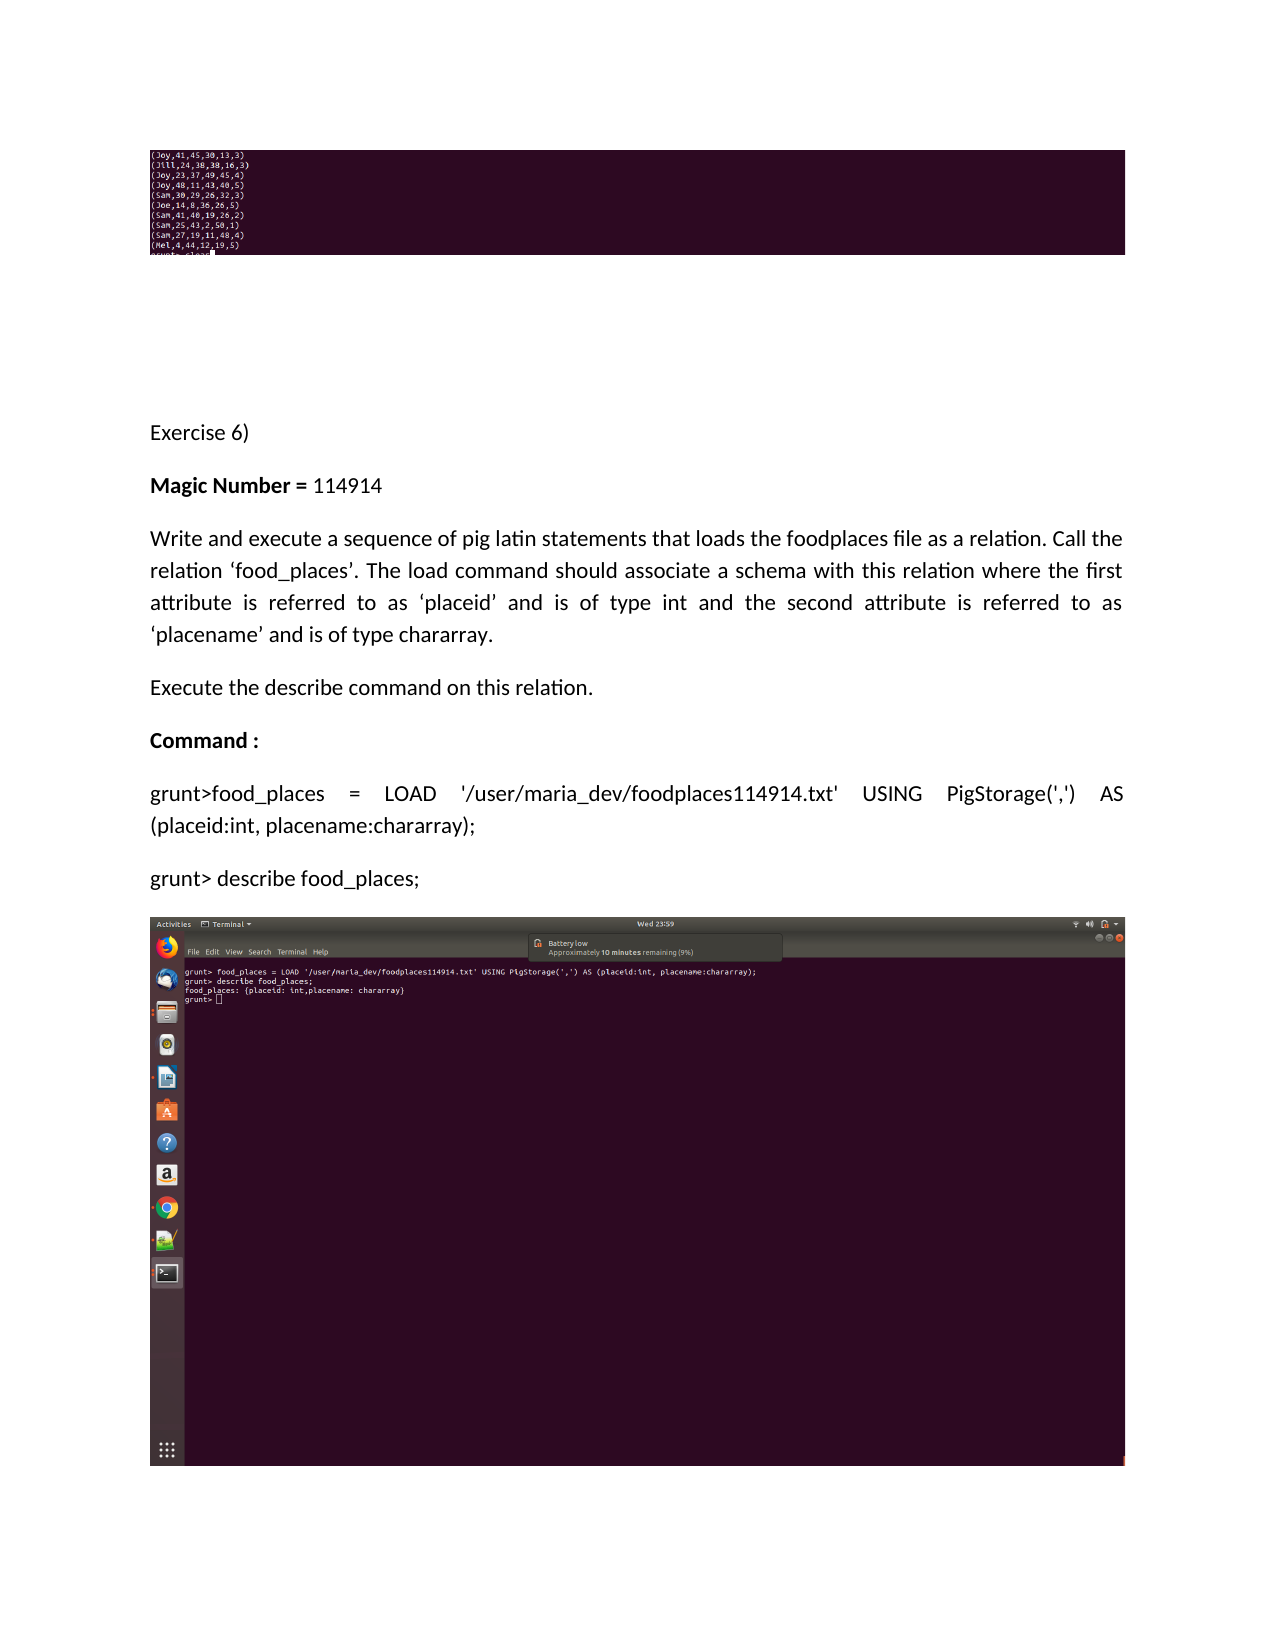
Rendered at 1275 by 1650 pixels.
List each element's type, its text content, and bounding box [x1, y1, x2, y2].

text Write and execute a sequence of pig latin statements that loads the foodplaces file as a relation. Call the relation ‘food_places’. The load command should associate a schema with this relation where the first attribute is referred to as ‘placeid’ and is of type int and the second attribute is referred to as ‘placename’ and is of type chararray. [150, 524, 1125, 648]
picture [150, 917, 1125, 1466]
text Execute the describe command on this relation. [150, 673, 1125, 701]
text Command : [150, 726, 1125, 754]
text Magic Number = 114914 [150, 471, 1125, 499]
text grunt>food_places = LOAD '/user/maria_dev/foodplaces114914.txt' USING PigStorage(',') AS (placeid:int, placename:chararray); [150, 779, 1125, 839]
text Exercise 6) [150, 418, 1125, 446]
text grunt> describe food_places; [150, 864, 1125, 893]
picture [150, 150, 1125, 255]
